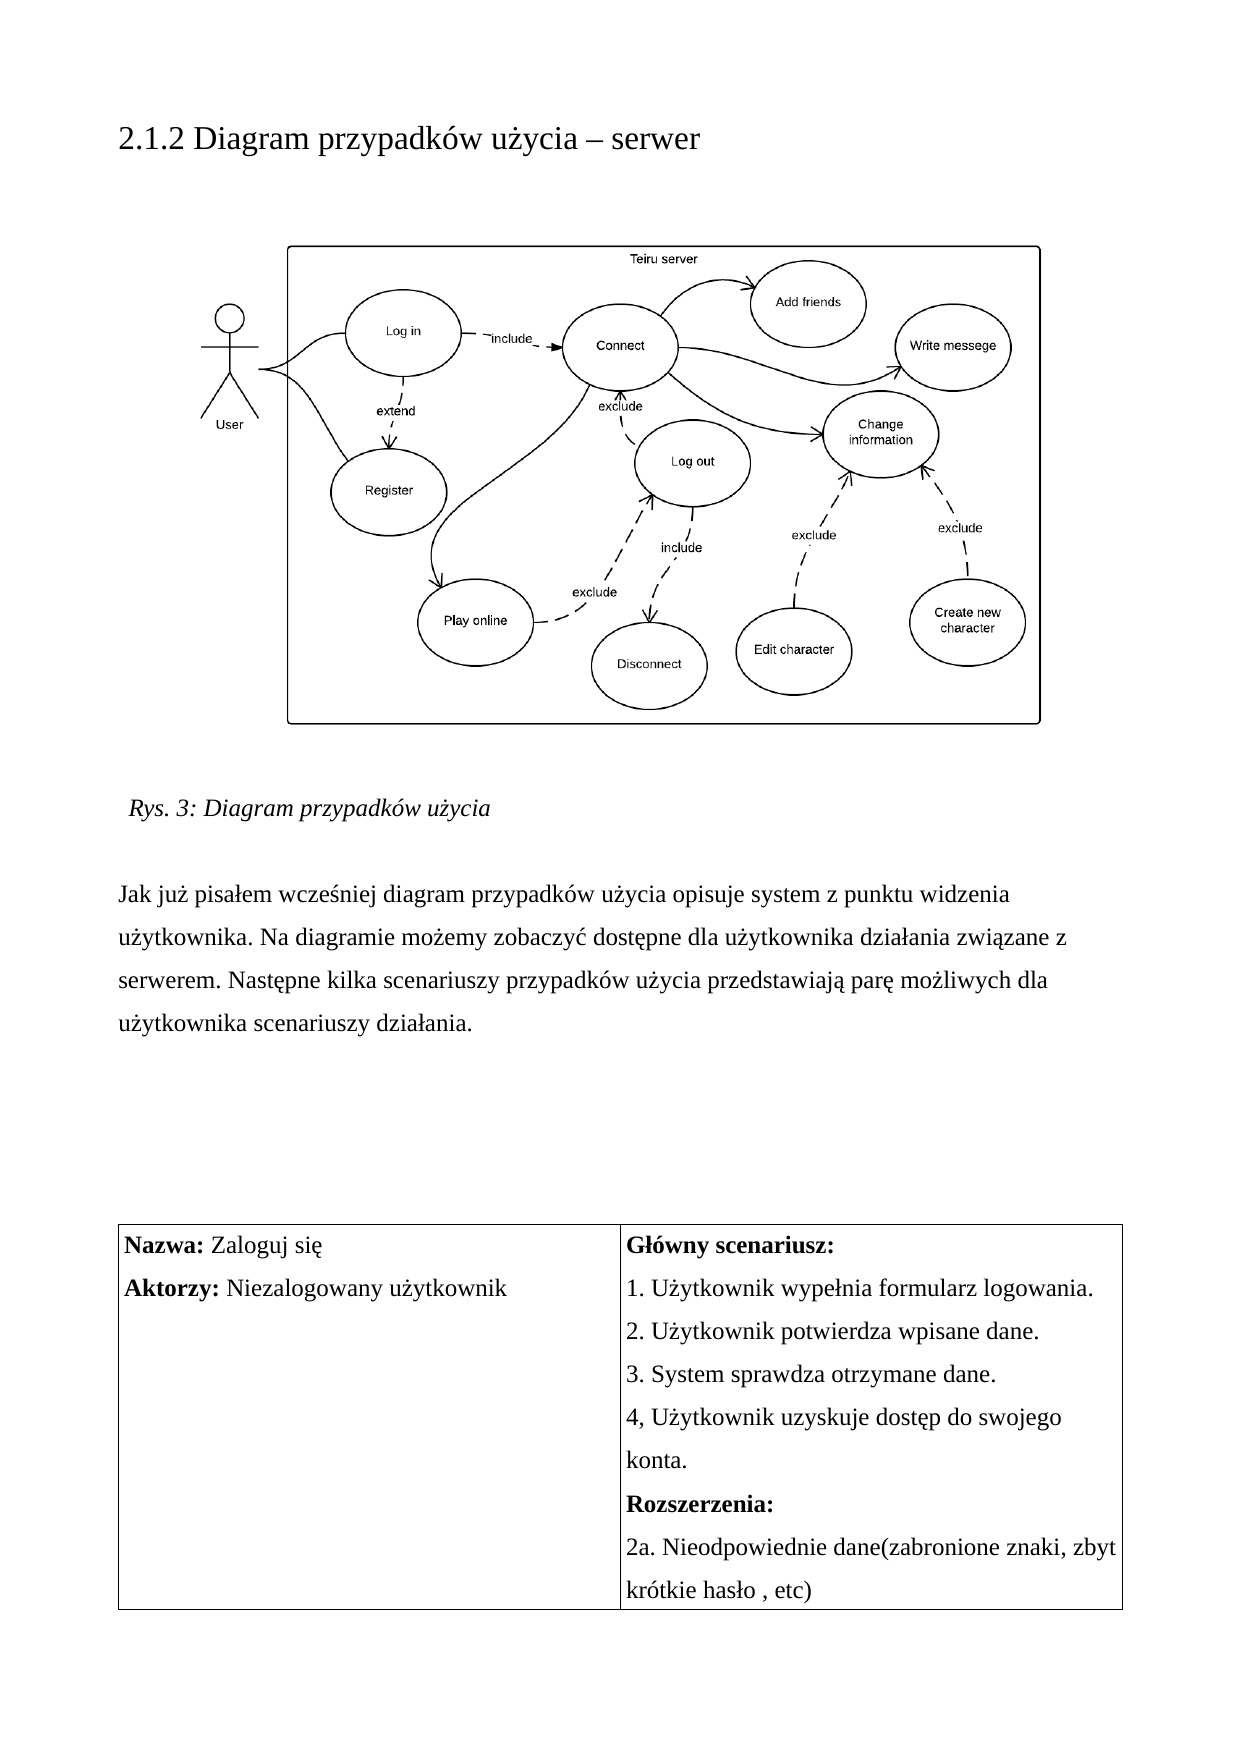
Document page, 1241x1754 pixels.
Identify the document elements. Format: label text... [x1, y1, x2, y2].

table_header Główny scenariusz: 1. Użytkownik wypełnia formularz logowania. 2. Użytkownik potwierdza wpisane dane. 3. System sprawdza otrzymane dane. 4, Użytkownik uzyskuje dostęp do swojego konta. Rozszerzenia: 2a. Nieodpowiednie dane(zabronione znaki, zbyt krótkie hasło , etc) [621, 1225, 1122, 1609]
text Jak już pisałem wcześniej diagram przypadków użycia opisuje system z punktu widzenia użytkownika. Na diagramie możemy zobaczyć dostępne dla użytkownika działania związane z serwerem. Następne kilka scenariuszy przypadków użycia przedstawiają parę możliwych dla użytkownika scenariuszy działania. [118, 879, 1122, 1037]
text Rys. 3: Diagram przypadków użycia [128, 793, 1112, 822]
table_header Nazwa: Zaloguj się Aktorzy: Niezalogowany użytkownik [119, 1225, 620, 1609]
text 2.1.2 Diagram przypadków użycia – serwer [118, 118, 1122, 156]
picture [128, 188, 1112, 793]
